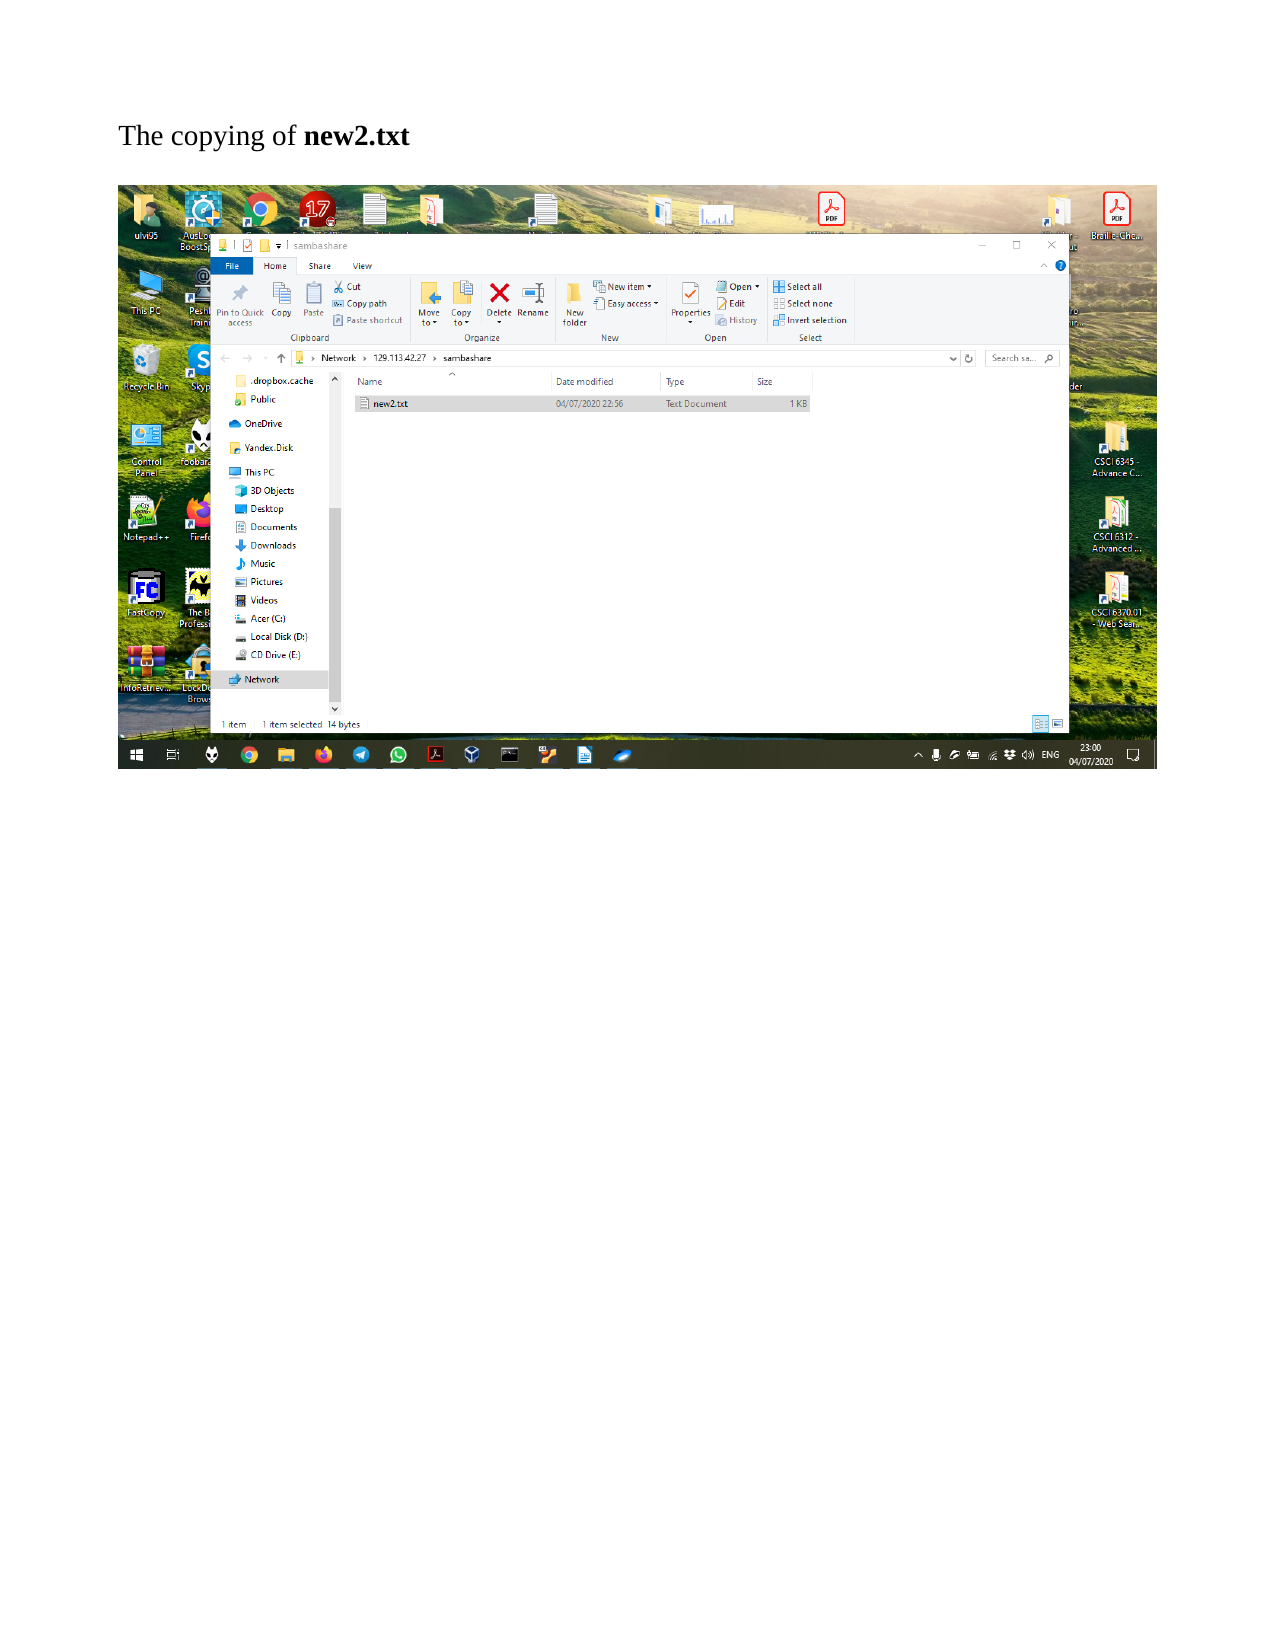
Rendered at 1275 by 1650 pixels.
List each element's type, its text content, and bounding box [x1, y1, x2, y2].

picture [118, 185, 1157, 769]
text The copying of new2.txt [118, 118, 1157, 152]
